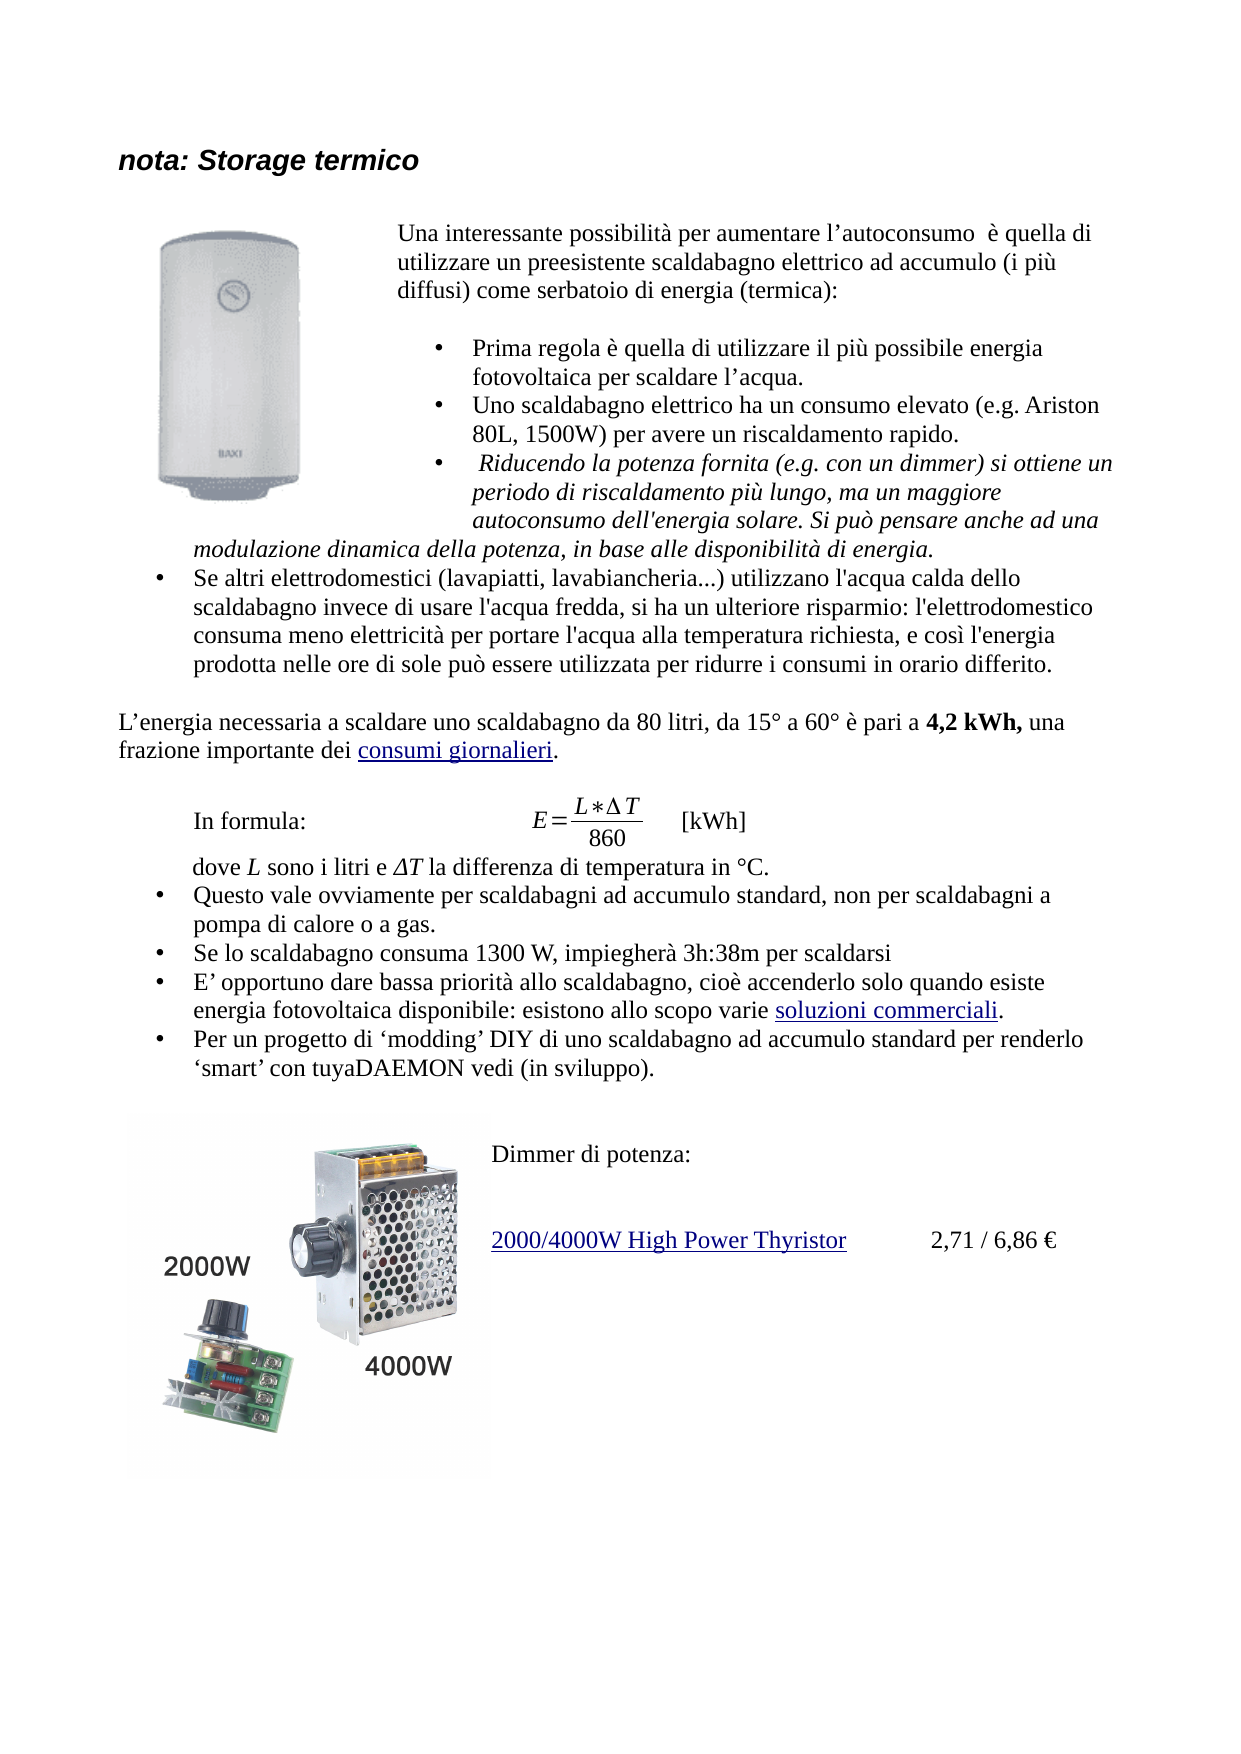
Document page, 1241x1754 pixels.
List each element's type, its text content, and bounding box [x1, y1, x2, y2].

text dove L sono i litri e ΔT la differenza di temperatura in °C. [192, 852, 1122, 881]
text 2000/4000W High Power Thyristor 2,71 / 6,86 € [492, 1226, 1122, 1254]
text L’energia necessaria a scaldare uno scaldabagno da 80 litri, da 15° a 60° è pari a 4,2 kWh, una frazione importante dei consumi giornalieri. [118, 707, 1122, 764]
list Questo vale ovviamente per scaldabagni ad accumulo standard, non per scaldabagni a pompa di calore o a gas. [156, 881, 1122, 938]
list Riducendo la potenza fornita (e.g. con un dimmer) si ottiene un periodo di riscaldamento più lungo, ma un maggiore autoconsumo dell'energia solare. Si può pensare anche ad una modulazione dinamica della potenza, in base alle disponibilità di energia. [156, 448, 1122, 563]
list Se altri elettrodomestici (lavapiatti, lavabiancheria...) utilizzano l'acqua calda dello scaldabagno invece di usare l'acqua fredda, si ha un ulteriore risparmio: l'elettrodomestico consuma meno elettricità per portare l'acqua alla temperatura richiesta, e così l'energia prodotta nelle ore di sole può essere utilizzata per ridurre i consumi in orario differito. [156, 563, 1122, 678]
subtitle nota: Storage termico [118, 143, 1122, 177]
list Se lo scaldabagno consuma 1300 W, impiegherà 3h:38m per scaldarsi [156, 938, 1122, 967]
list Prima regola è quella di utilizzare il più possibile energia fotovoltaica per scaldare l’acqua. [368, 333, 1122, 390]
picture [94, 230, 368, 504]
text Una interessante possibilità per aumentare l’autoconsumo è quella di utilizzare un preesistente scaldabagno elettrico ad accumulo (i più diffusi) come serbatoio di energia (termica): [118, 218, 1104, 304]
text In formula: [kWh] [118, 793, 1122, 852]
text Dimmer di potenza: [492, 1139, 1122, 1168]
picture [126, 1113, 492, 1479]
list E’ opportuno dare bassa priorità allo scaldabagno, cioè accenderlo solo quando esiste energia fotovoltaica disponibile: esistono allo scopo varie soluzioni commerciali. [156, 967, 1122, 1024]
list Uno scaldabagno elettrico ha un consumo elevato (e.g. Ariston 80L, 1500W) per avere un riscaldamento rapido. [368, 390, 1122, 448]
list Per un progetto di ‘modding’ DIY di uno scaldabagno ad accumulo standard per renderlo ‘smart’ con tuyaDAEMON vedi (in sviluppo). [156, 1024, 1122, 1082]
